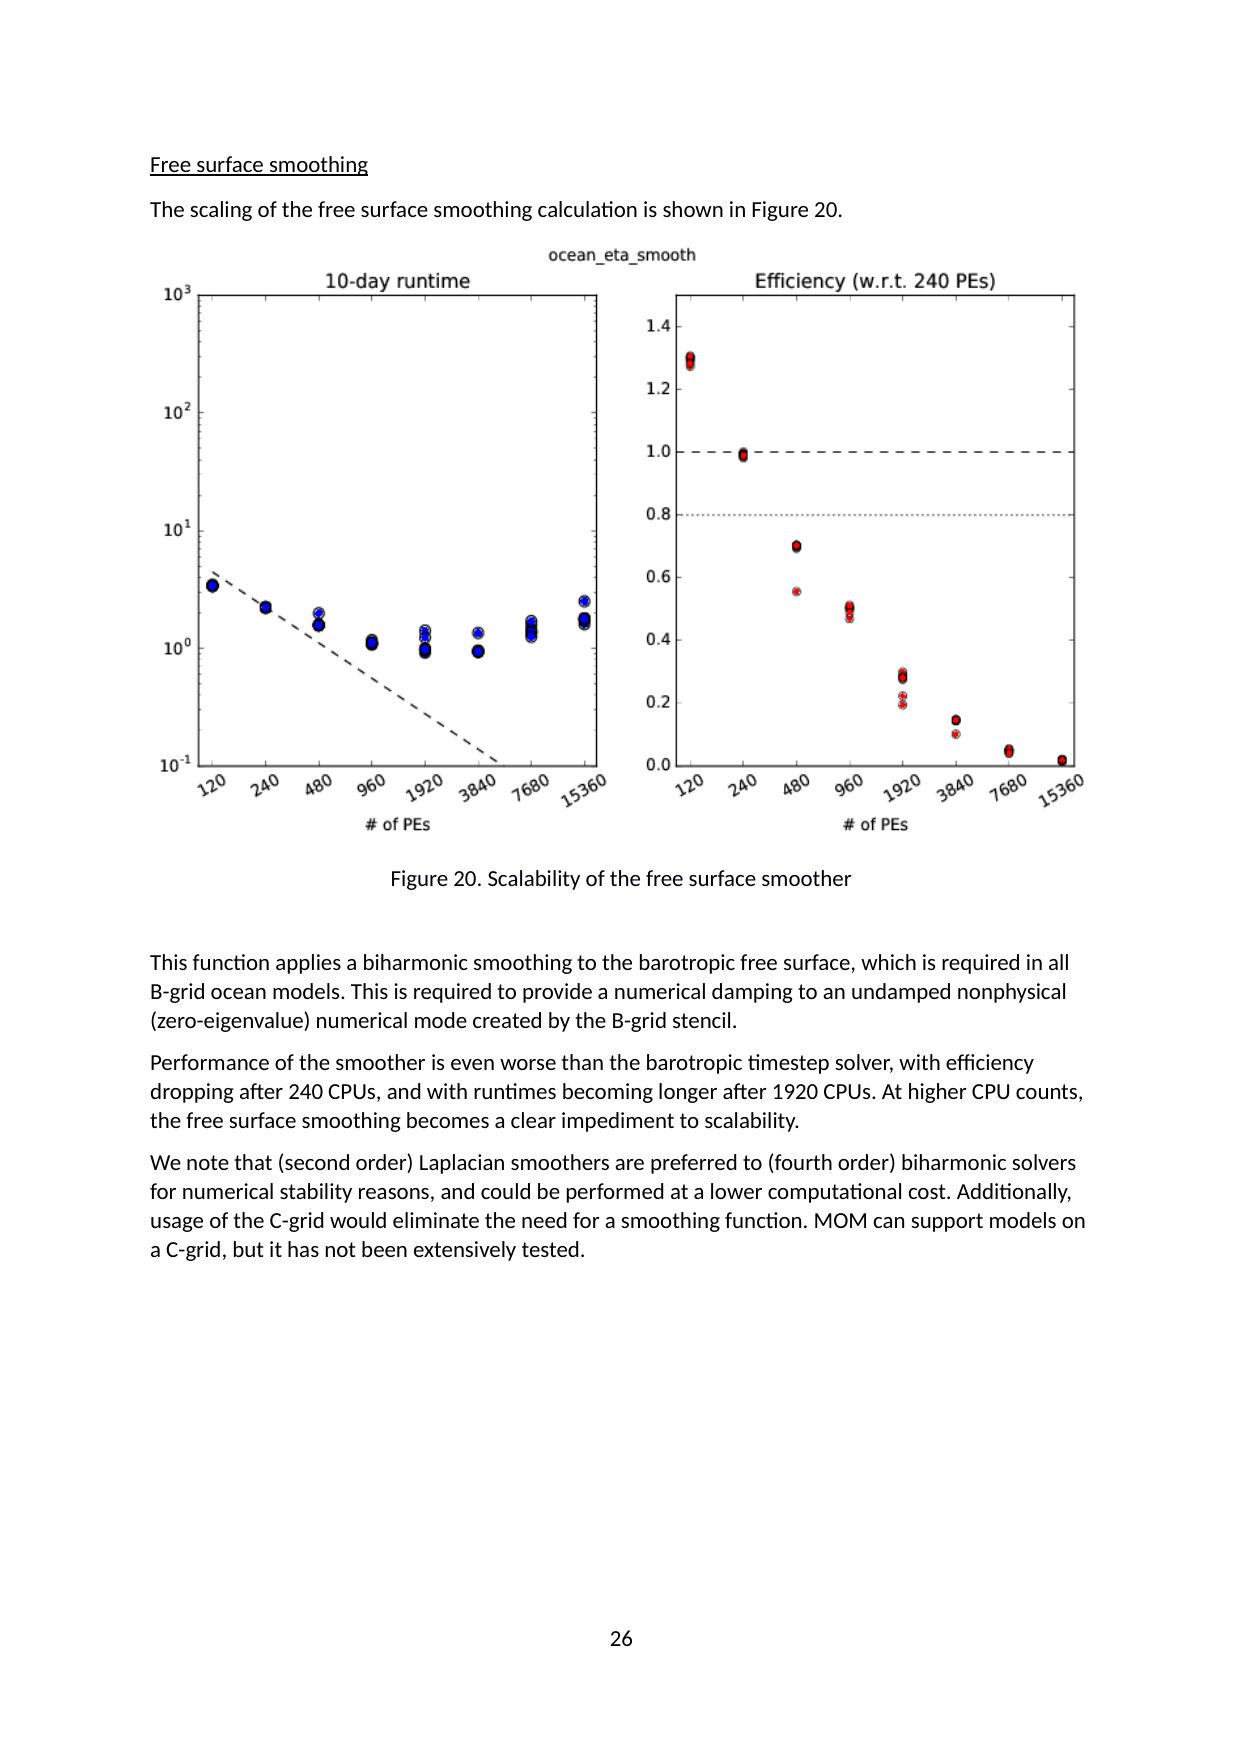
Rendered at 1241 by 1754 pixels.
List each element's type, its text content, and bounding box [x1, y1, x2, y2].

text We note that (second order) Laplacian smoothers are preferred to (fourth order) biharmonic solvers for numerical stability reasons, and could be performed at a lower computational cost. Additionally, usage of the C-grid would eliminate the need for a smoothing function. MOM can support models on a C-grid, but it has not been extensively tested. [150, 1147, 1092, 1263]
text The scaling of the free surface smoothing calculation is shown in Figure 20. [150, 195, 1092, 223]
picture [150, 239, 1097, 844]
text This function applies a biharmonic smoothing to the barotropic free surface, which is required in all B-grid ocean models. This is required to provide a numerical damping to an undamped nonphysical (zero-eigenvalue) numerical mode created by the B-grid stencil. [150, 947, 1092, 1034]
text Performance of the smoother is even worse than the barotropic timestep solver, with efficiency dropping after 240 CPUs, and with runtimes becoming longer after 1920 CPUs. At higher CPU counts, the free surface smoothing becomes a clear impediment to scalability. [150, 1047, 1092, 1134]
text Figure 20. Scalability of the free surface smoother [150, 864, 1092, 892]
text Free surface smoothing [150, 150, 1092, 178]
